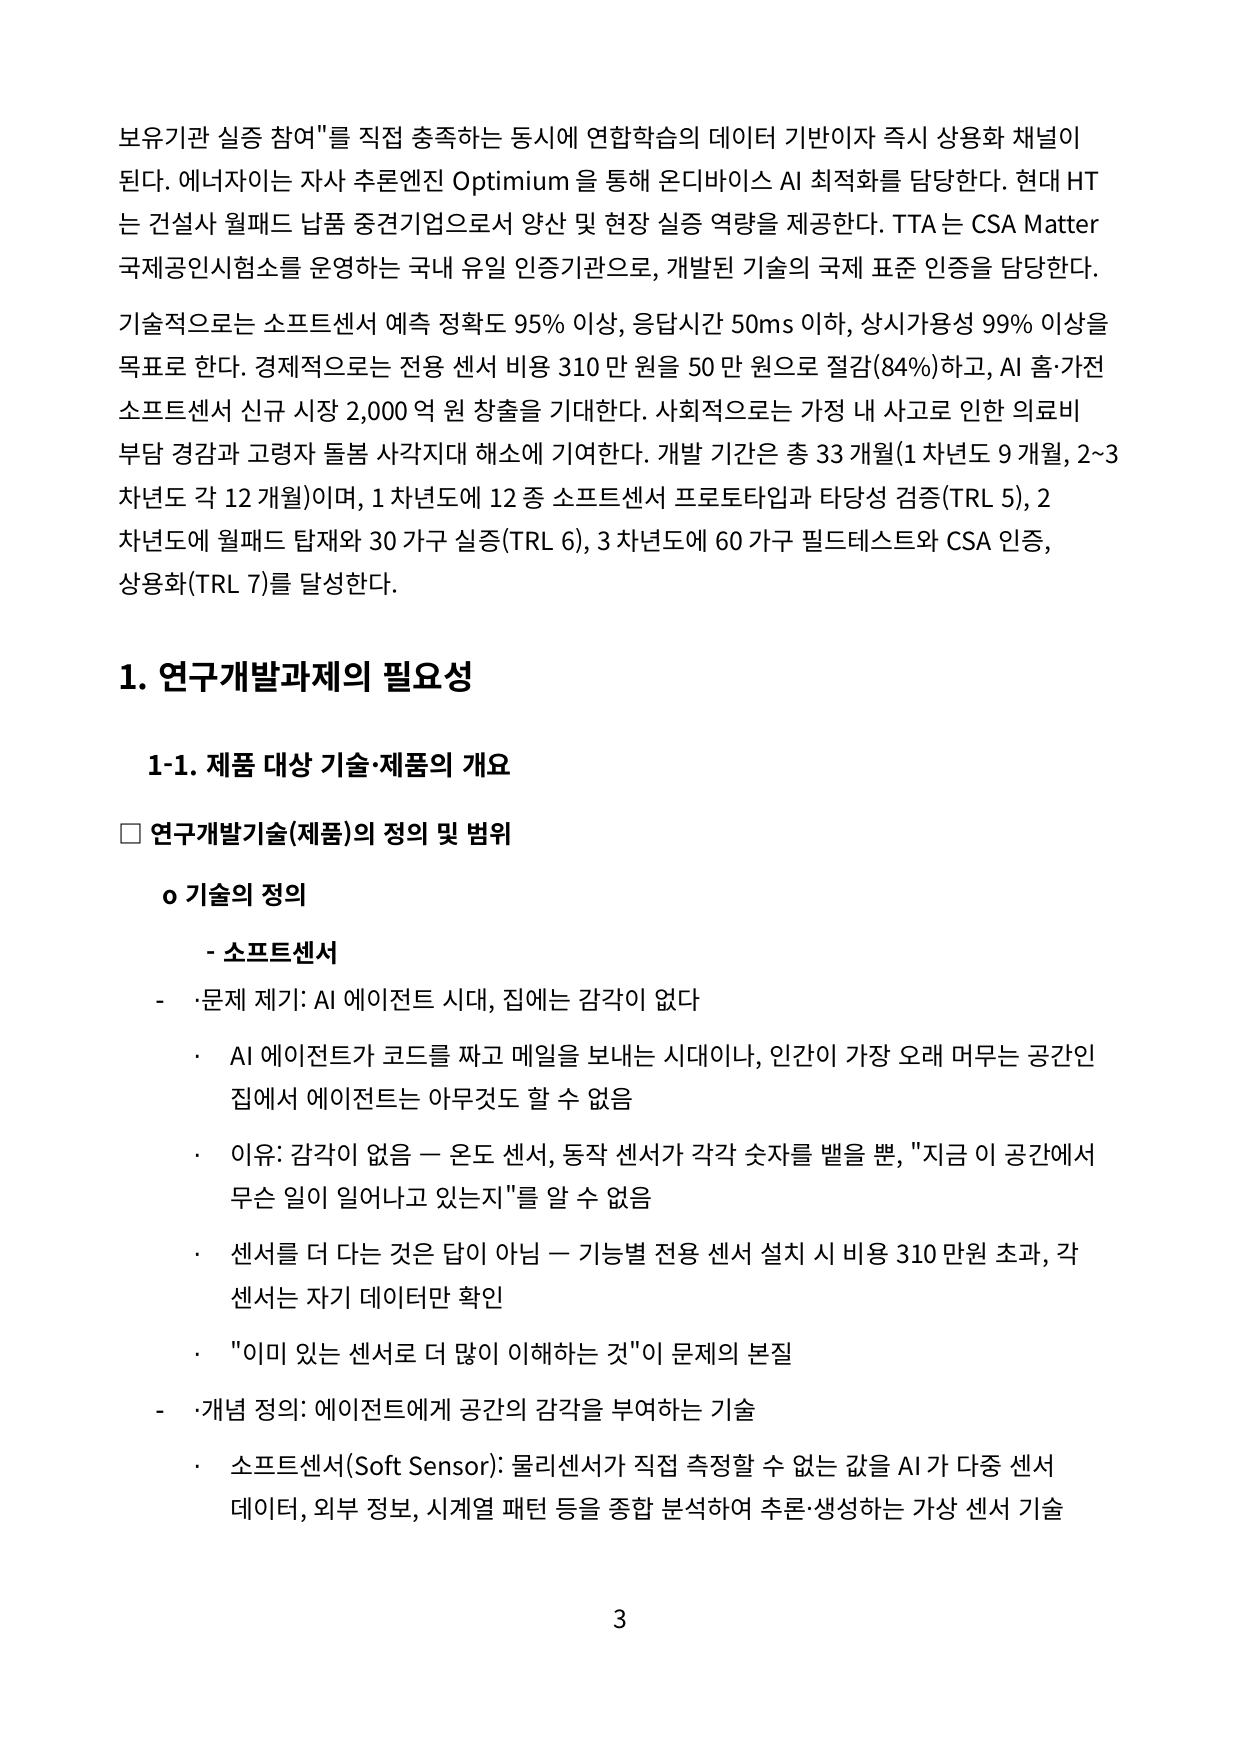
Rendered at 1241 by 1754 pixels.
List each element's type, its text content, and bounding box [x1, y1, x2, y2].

list ⋅문제 제기: AI 에이전트 시대, 집에는 감각이 없다 [156, 980, 1122, 1016]
list ⋅개념 정의: 에이전트에게 공간의 감각을 부여하는 기술 [156, 1390, 1122, 1426]
list 소프트센서(Soft Sensor): 물리센서가 직접 측정할 수 없는 값을 AI가 다중 센서 데이터, 외부 정보, 시계열 패턴 등을 종합 분석하여 추론·생성하는 가상 센서 기술 [193, 1446, 1122, 1526]
list "이미 있는 센서로 더 많이 이해하는 것"이 문제의 본질 [193, 1334, 1122, 1370]
subtitle □ 연구개발기술(제품)의 정의 및 범위 [118, 814, 1122, 851]
list AI 에이전트가 코드를 짜고 메일을 보내는 시대이나, 인간이 가장 오래 머무는 공간인 집에서 에이전트는 아무것도 할 수 없음 [193, 1036, 1122, 1116]
list 이유: 감각이 없음 — 온도 센서, 동작 센서가 각각 숫자를 뱉을 뿐, "지금 이 공간에서 무슨 일이 일어나고 있는지"를 알 수 없음 [193, 1135, 1122, 1215]
subtitle o 기술의 정의 [162, 876, 1122, 912]
subtitle 1. 연구개발과제의 필요성 [118, 650, 1122, 699]
subtitle 1-1. 제품 대상 기술·제품의 개요 [148, 744, 1122, 783]
subtitle - 소프트센서 [207, 934, 1122, 970]
list 센서를 더 다는 것은 답이 아님 — 기능별 전용 센서 설치 시 비용 310만원 초과, 각 센서는 자기 데이터만 확인 [193, 1235, 1122, 1314]
text 기술적으로는 소프트센서 예측 정확도 95% 이상, 응답시간 50ms 이하, 상시가용성 99% 이상을 목표로 한다. 경제적으로는 전용 센서 비용 310만 원을 50만 원으로 절감(84%)하고, AI 홈·가전 소프트센서 신규 시장 2,000억 원 창출을 기대한다. 사회적으로는 가정 내 사고로 인한 의료비 부담 경감과 고령자 돌봄 사각지대 해소에 기여한다. 개발 기간은 총 33개월(1차년도 9개월, 2~3차년도 각 12개월)이며, 1차년도에 12종 소프트센서 프로토타입과 타당성 검증(TRL 5), 2차년도에 월패드 탑재와 30가구 실증(TRL 6), 3차년도에 60가구 필드테스트와 CSA 인증, 상용화(TRL 7)를 달성한다. [118, 304, 1122, 601]
text 보유기관 실증 참여"를 직접 충족하는 동시에 연합학습의 데이터 기반이자 즉시 상용화 채널이 된다. 에너자이는 자사 추론엔진 Optimium을 통해 온디바이스 AI 최적화를 담당한다. 현대HT는 건설사 월패드 납품 중견기업으로서 양산 및 현장 실증 역량을 제공한다. TTA는 CSA Matter 국제공인시험소를 운영하는 국내 유일 인증기관으로, 개발된 기술의 국제 표준 인증을 담당한다. [118, 118, 1122, 285]
